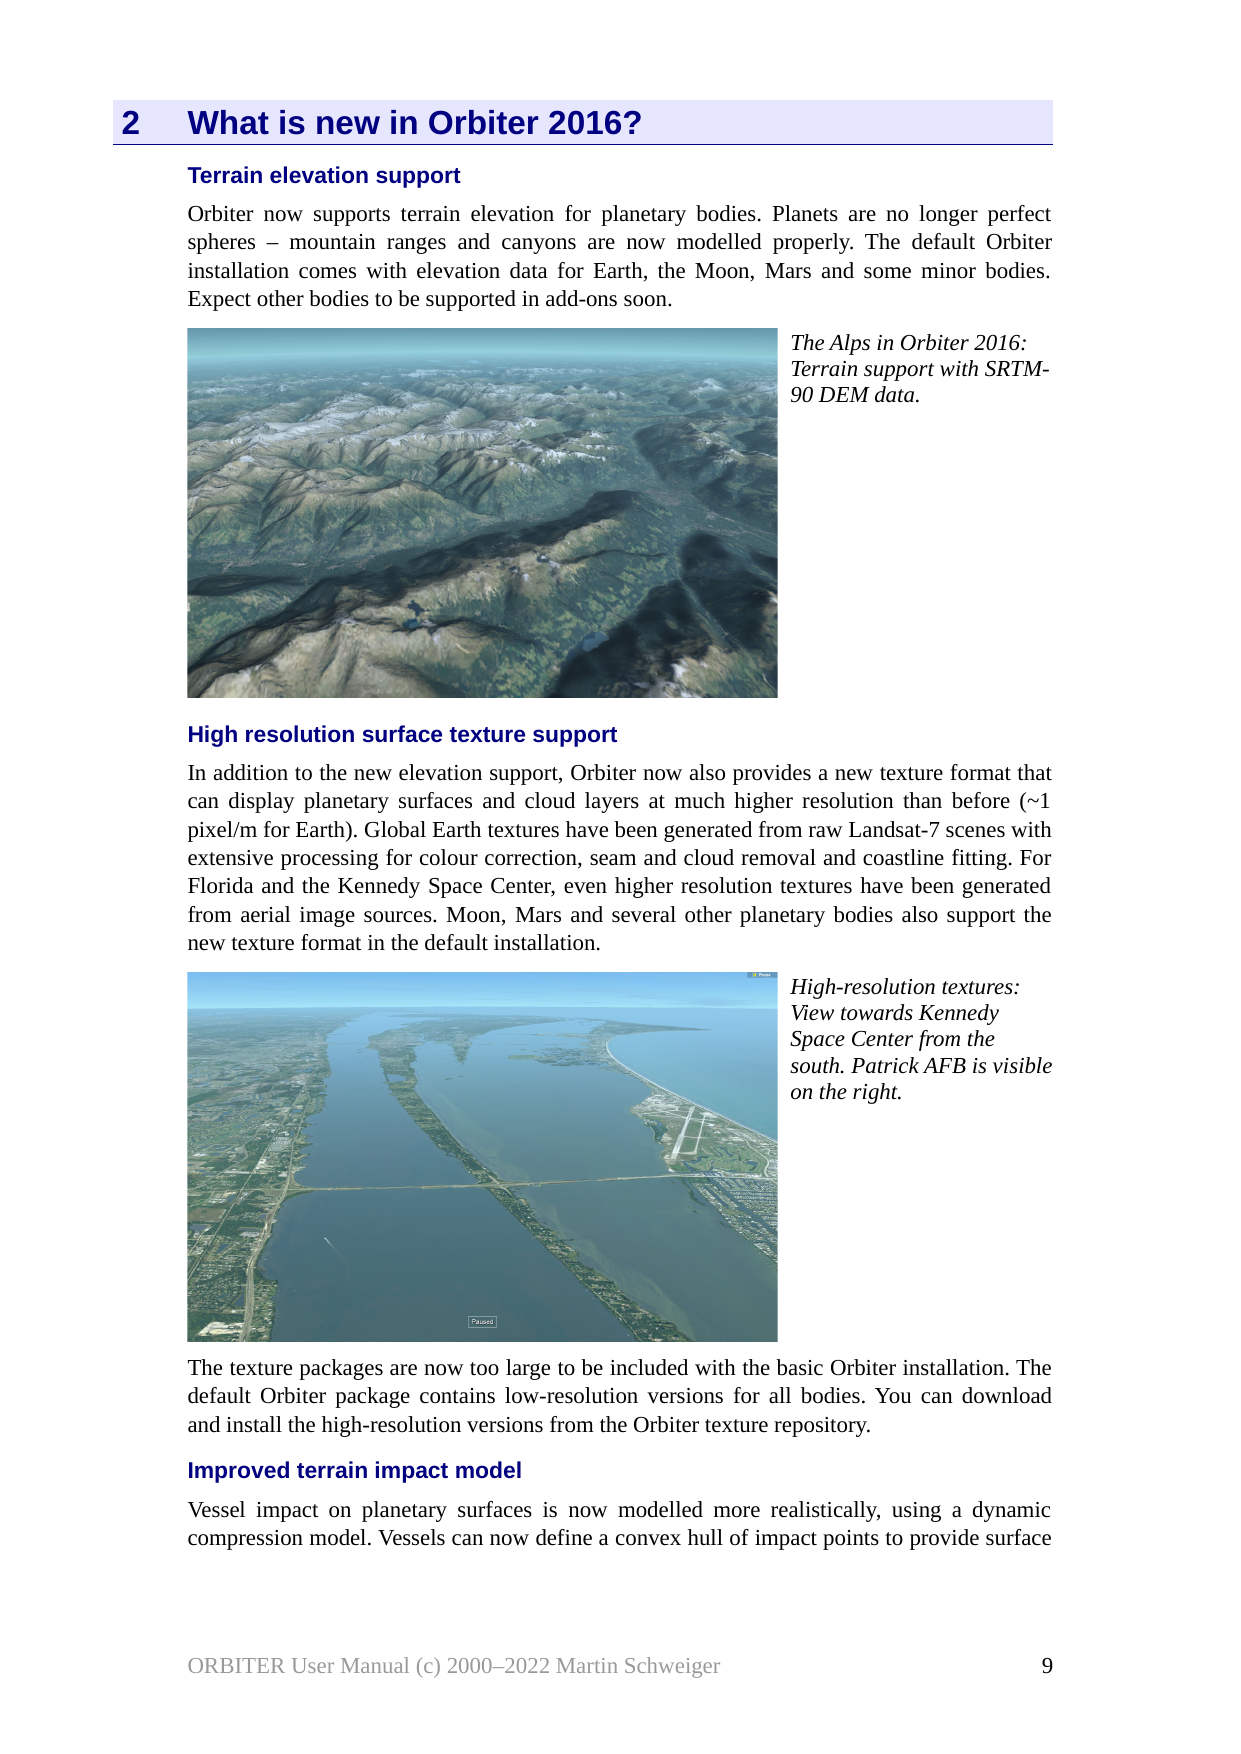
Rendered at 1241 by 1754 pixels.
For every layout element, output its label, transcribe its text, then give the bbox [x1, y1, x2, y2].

subtitle Improved terrain impact model [187, 1457, 1053, 1484]
subtitle Terrain elevation support [187, 162, 1053, 188]
subtitle High resolution surface texture support [187, 332, 1053, 747]
text The texture packages are now too large to be included with the basic Orbiter installation. The default Orbiter package contains low-resolution versions for all bodies. You can download and install the high-resolution versions from the Orbiter texture repository. [187, 967, 1053, 1438]
subtitle What is new in Orbiter 2016? [113, 100, 1053, 144]
text In addition to the new elevation support, Orbiter now also provides a new texture format that can display planetary surfaces and cloud layers at much higher resolution than before (~1 pixel/m for Earth). Global Earth textures have been generated from raw Landsat-7 scenes with extensive processing for colour correction, seam and cloud removal and coastline fitting. For Florida and the Kennedy Space Center, even higher resolution textures have been generated from aerial image sources. Moon, Mars and several other planetary bodies also support the new texture format in the default installation. [187, 758, 1053, 956]
text Vessel impact on planetary surfaces is now modelled more realistically, using a dynamic compression model. Vessels can now define a convex hull of impact points to provide surface [187, 1494, 1053, 1551]
picture [187, 328, 778, 698]
picture [187, 972, 778, 1342]
text Orbiter now supports terrain elevation for planetary bodies. Planets are no longer perfect spheres – mountain ranges and canyons are now modelled properly. The default Orbiter installation comes with elevation data for Earth, the Moon, Mars and some minor bodies. Expect other bodies to be supported in add-ons soon. [187, 199, 1053, 312]
